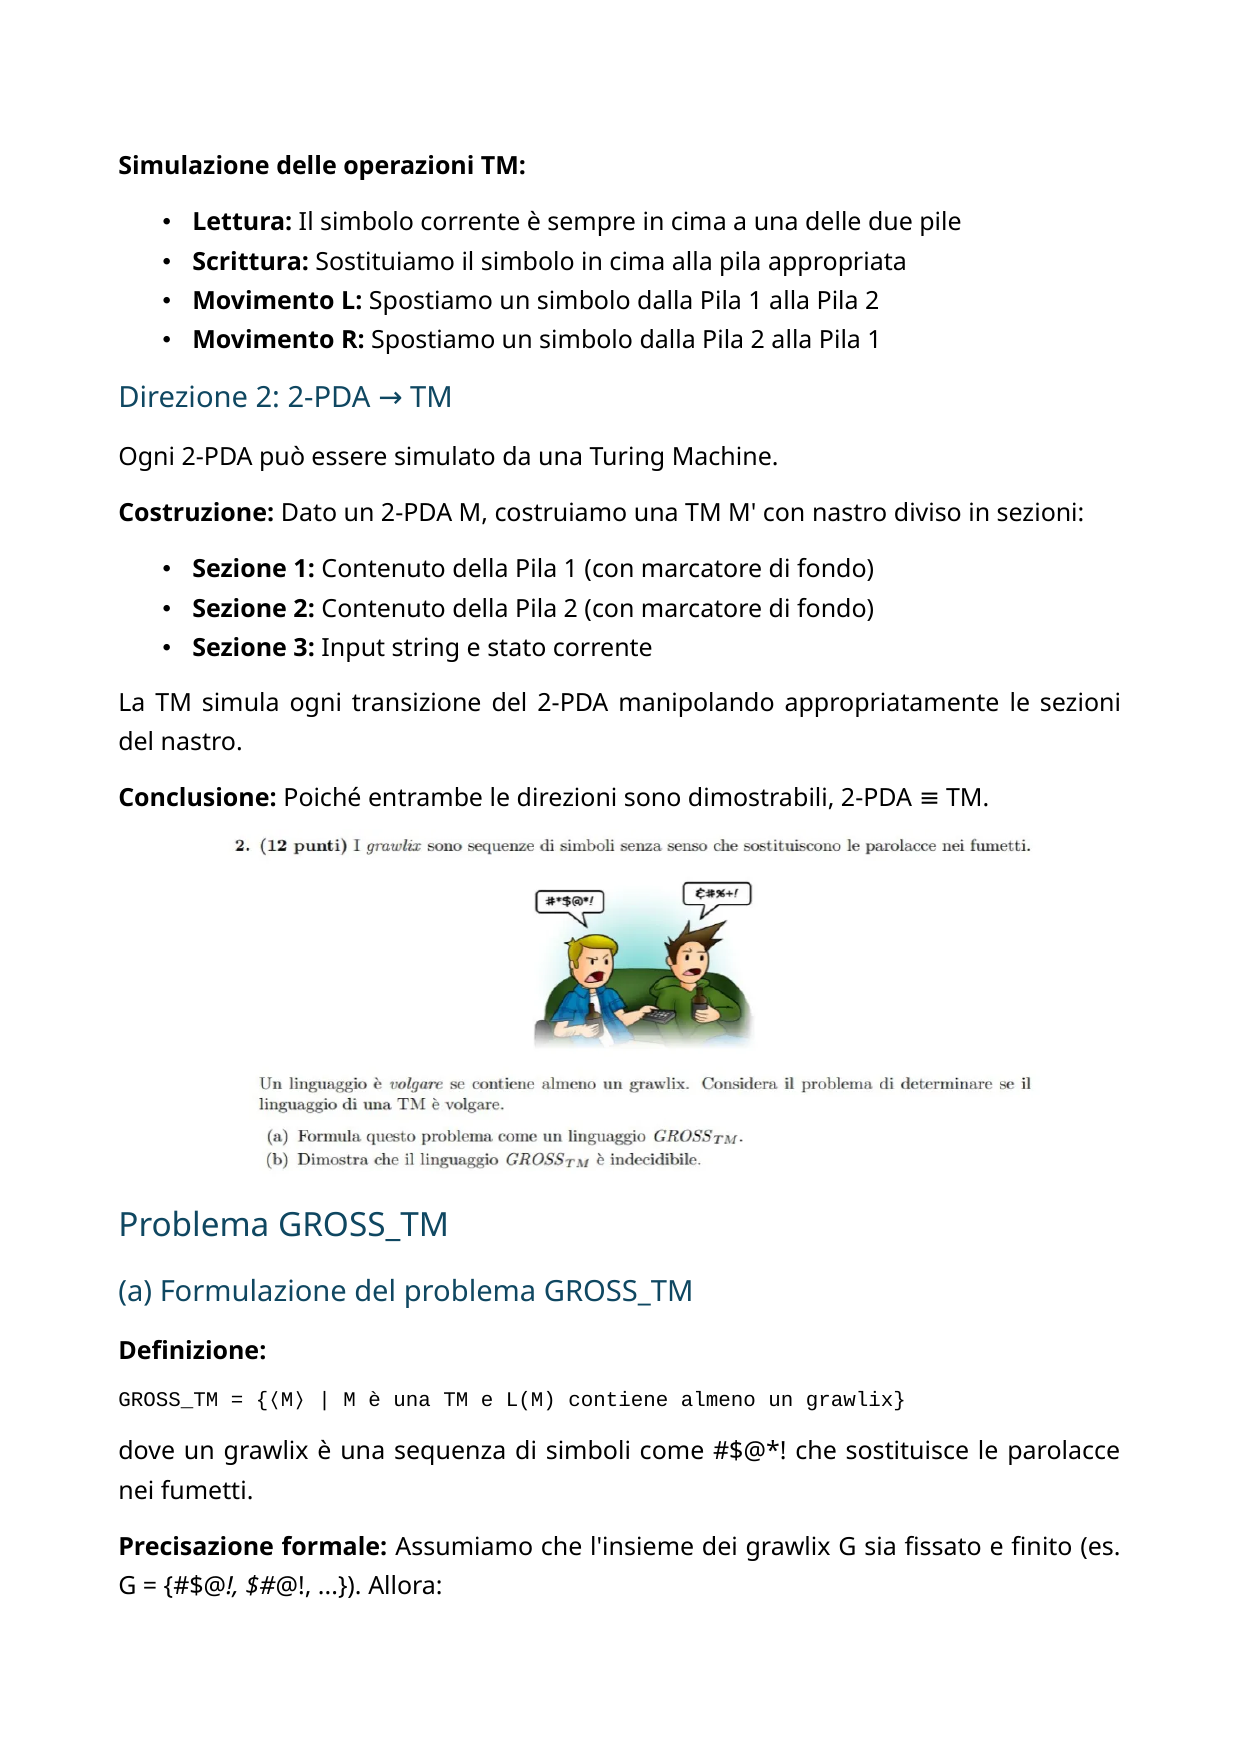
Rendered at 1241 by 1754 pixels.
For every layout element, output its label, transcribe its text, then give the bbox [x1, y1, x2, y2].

text Ogni 2-PDA può essere simulato da una Turing Machine. [118, 439, 1122, 473]
list Movimento L: Spostiamo un simbolo dalla Pila 1 alla Pila 2 [162, 283, 1122, 317]
text Definizione: [118, 1333, 1122, 1367]
text dove un grawlix è una sequenza di simboli come #$@*! che sostituisce le parolacce nei fumetti. [118, 1433, 1122, 1506]
text GROSS_TM = {⟨M⟩ | M è una TM e L(M) contiene almeno un grawlix} [118, 1389, 1122, 1412]
subtitle Problema GROSS_TM [118, 948, 1122, 1246]
list Lettura: Il simbolo corrente è sempre in cima a una delle due pile [162, 204, 1122, 238]
list Sezione 3: Input string e stato corrente [162, 630, 1122, 664]
list Movimento R: Spostiamo un simbolo dalla Pila 2 alla Pila 1 [162, 322, 1122, 356]
text Conclusione: Poiché entrambe le direzioni sono dimostrabili, 2-PDA ≡ TM. [118, 780, 1122, 814]
list Sezione 2: Contenuto della Pila 2 (con marcatore di fondo) [162, 591, 1122, 625]
list Scrittura: Sostituiamo il simbolo in cima alla pila appropriata [162, 243, 1122, 277]
text Costruzione: Dato un 2-PDA M, costruiamo una TM M' con nastro diviso in sezioni: [118, 495, 1122, 529]
subtitle (a) Formulazione del problema GROSS_TM [118, 1270, 1122, 1310]
subtitle Direzione 2: 2-PDA → TM [118, 376, 1122, 416]
list Sezione 1: Contenuto della Pila 1 (con marcatore di fondo) [162, 551, 1122, 585]
text La TM simula ogni transizione del 2-PDA manipolando appropriatamente le sezioni del nastro. [118, 684, 1122, 758]
text Simulazione delle operazioni TM: [118, 148, 1122, 182]
picture [222, 829, 1046, 1179]
text Precisazione formale: Assumiamo che l'insieme dei grawlix G sia fissato e finito (es. G = {#$@!, $#@!, ...}). Allora: [118, 1528, 1122, 1602]
